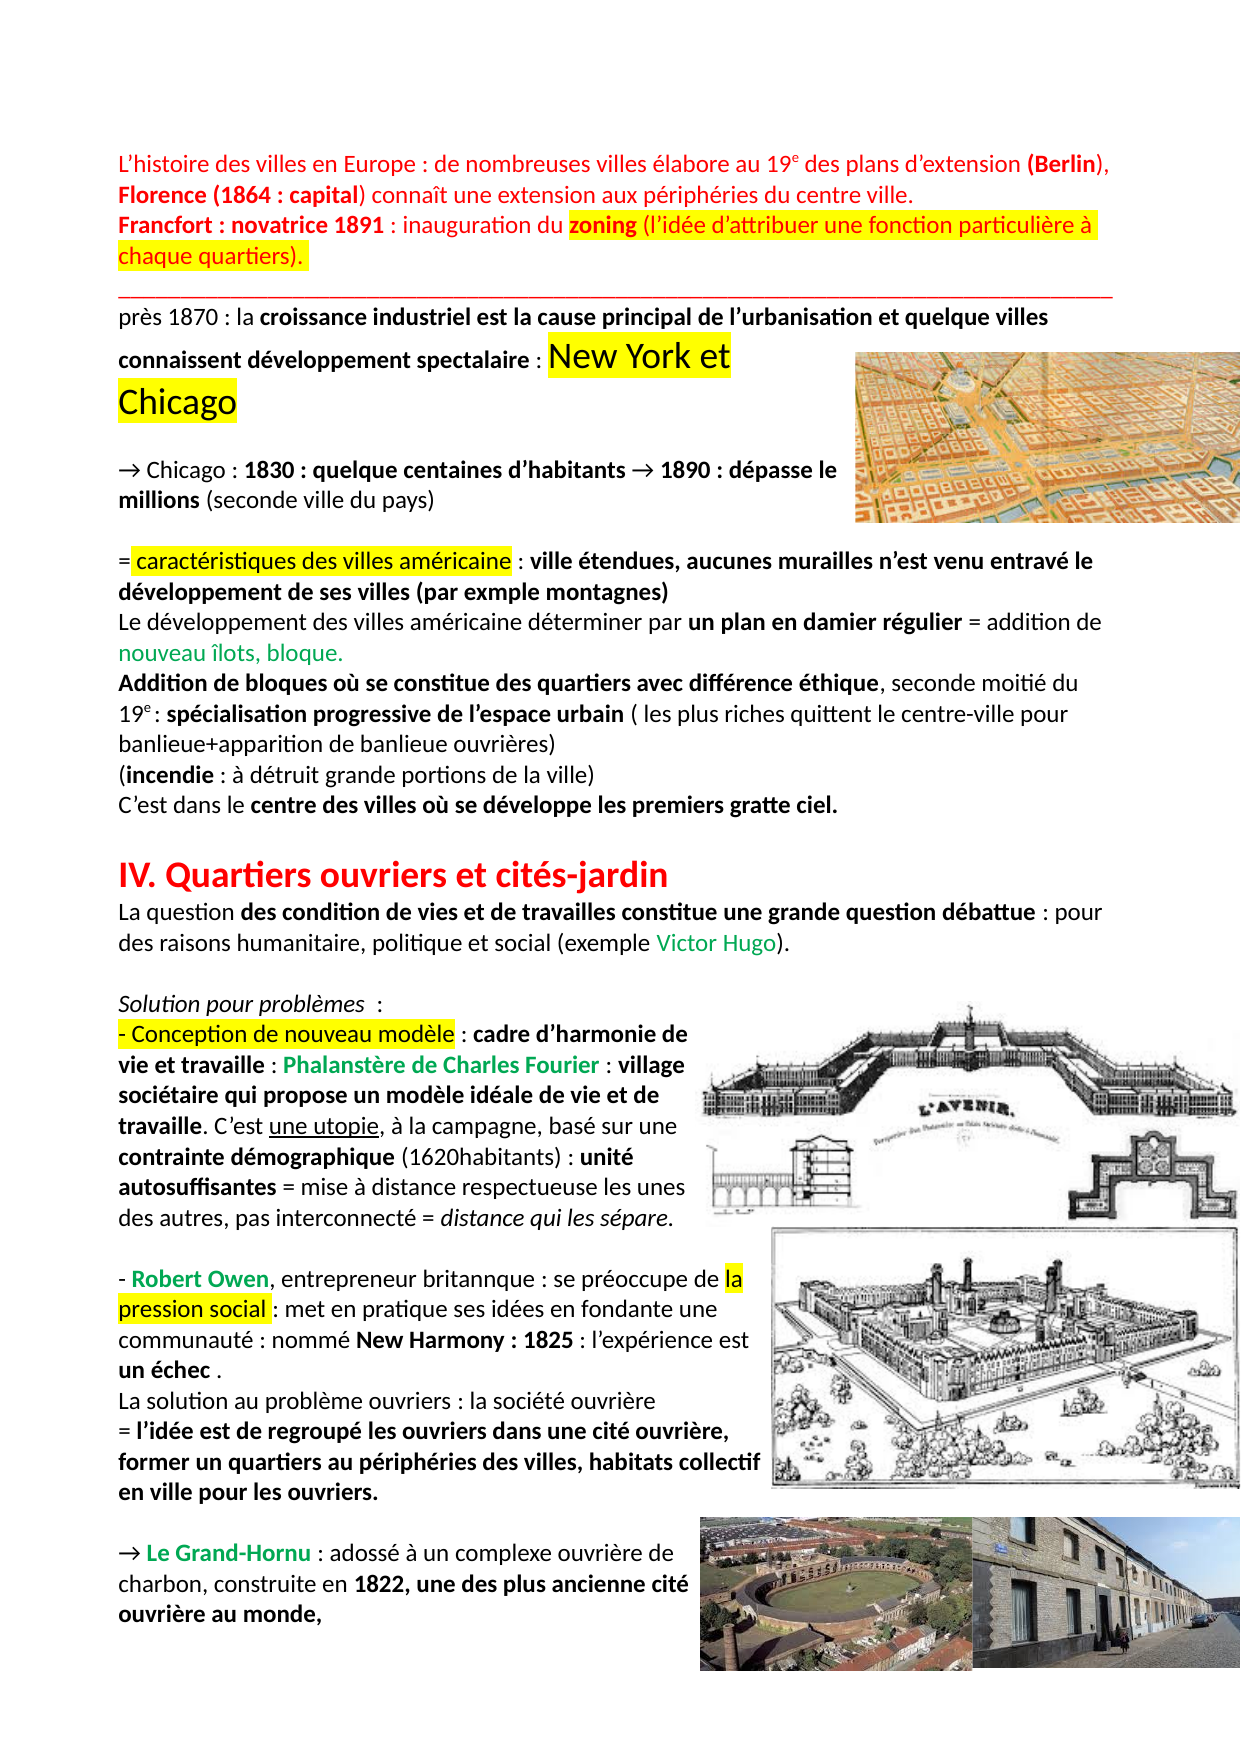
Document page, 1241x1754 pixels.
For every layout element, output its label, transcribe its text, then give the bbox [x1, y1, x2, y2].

text (incendie : à détruit grande portions de la ville) [118, 759, 1122, 790]
text La solution au problème ouvriers : la société ouvrière [118, 1385, 771, 1415]
text → Le Grand-Hornu : adossé à un complexe ouvrière de charbon, construite en 1822, une des plus ancienne cité ouvrière au monde, [118, 1537, 700, 1629]
text IV. Quartiers ouvriers et cités-jardin [118, 851, 1122, 897]
picture [855, 352, 1240, 523]
text La question des condition de vies et de travailles constitue une grande question débattue : pour des raisons humanitaire, politique et social (exemple Victor Hugo). [118, 897, 1122, 958]
text ________________________________________________________________________________près 1870 : la croissance industriel est la cause principal de l’urbanisation et quelque villes connaissent développement spectalaire : New York et Chicago [118, 271, 1122, 423]
text = l’idée est de regroupé les ouvriers dans une cité ouvrière, former un quartiers au périphéries des villes, habitats collectif en ville pour les ouvriers. [118, 1415, 1122, 1507]
text Le développement des villes américaine déterminer par un plan en damier régulier = addition de nouveau îlots, bloque. [118, 607, 1122, 668]
picture [694, 1001, 1241, 1489]
text C’est dans le centre des villes où se développe les premiers gratte ciel. [118, 790, 1122, 820]
text - Robert Owen, entrepreneur britannque : se préoccupe de la pression social : met en pratique ses idées en fondante une communauté : nommé New Harmony : 1825 : l’expérience est un échec . [118, 1263, 771, 1385]
picture [700, 1517, 1240, 1671]
text Solution pour problèmes : [118, 988, 1122, 1019]
text - Conception de nouveau modèle : cadre d’harmonie de vie et travaille : Phalanstère de Charles Fourier : village sociétaire qui propose un modèle idéale de vie et de travaille. C’est une utopie, à la campagne, basé sur une contrainte démographique (1620habitants) : unité autosuffisantes = mise à distance respectueuse les unes des autres, pas interconnecté = distance qui les sépare. [118, 1019, 771, 1232]
text Francfort : novatrice 1891 : inauguration du zoning (l’idée d’attribuer une fonction particulière à chaque quartiers). [118, 210, 1122, 271]
text L’histoire des villes en Europe : de nombreuses villes élabore au 19e des plans d’extension (Berlin), Florence (1864 : capital) connaît une extension aux périphéries du centre ville. [118, 149, 1122, 210]
text Addition de bloques où se constitue des quartiers avec différence éthique, seconde moitié du 19e : spécialisation progressive de l’espace urbain ( les plus riches quittent le centre-ville pour banlieue+apparition de banlieue ouvrières) [118, 668, 1122, 759]
text = caractéristiques des villes américaine : ville étendues, aucunes murailles n’est venu entravé le développement de ses villes (par exmple montagnes) [118, 546, 1122, 607]
text → Chicago : 1830 : quelque centaines d’habitants → 1890 : dépasse le millions (seconde ville du pays) [118, 454, 855, 515]
